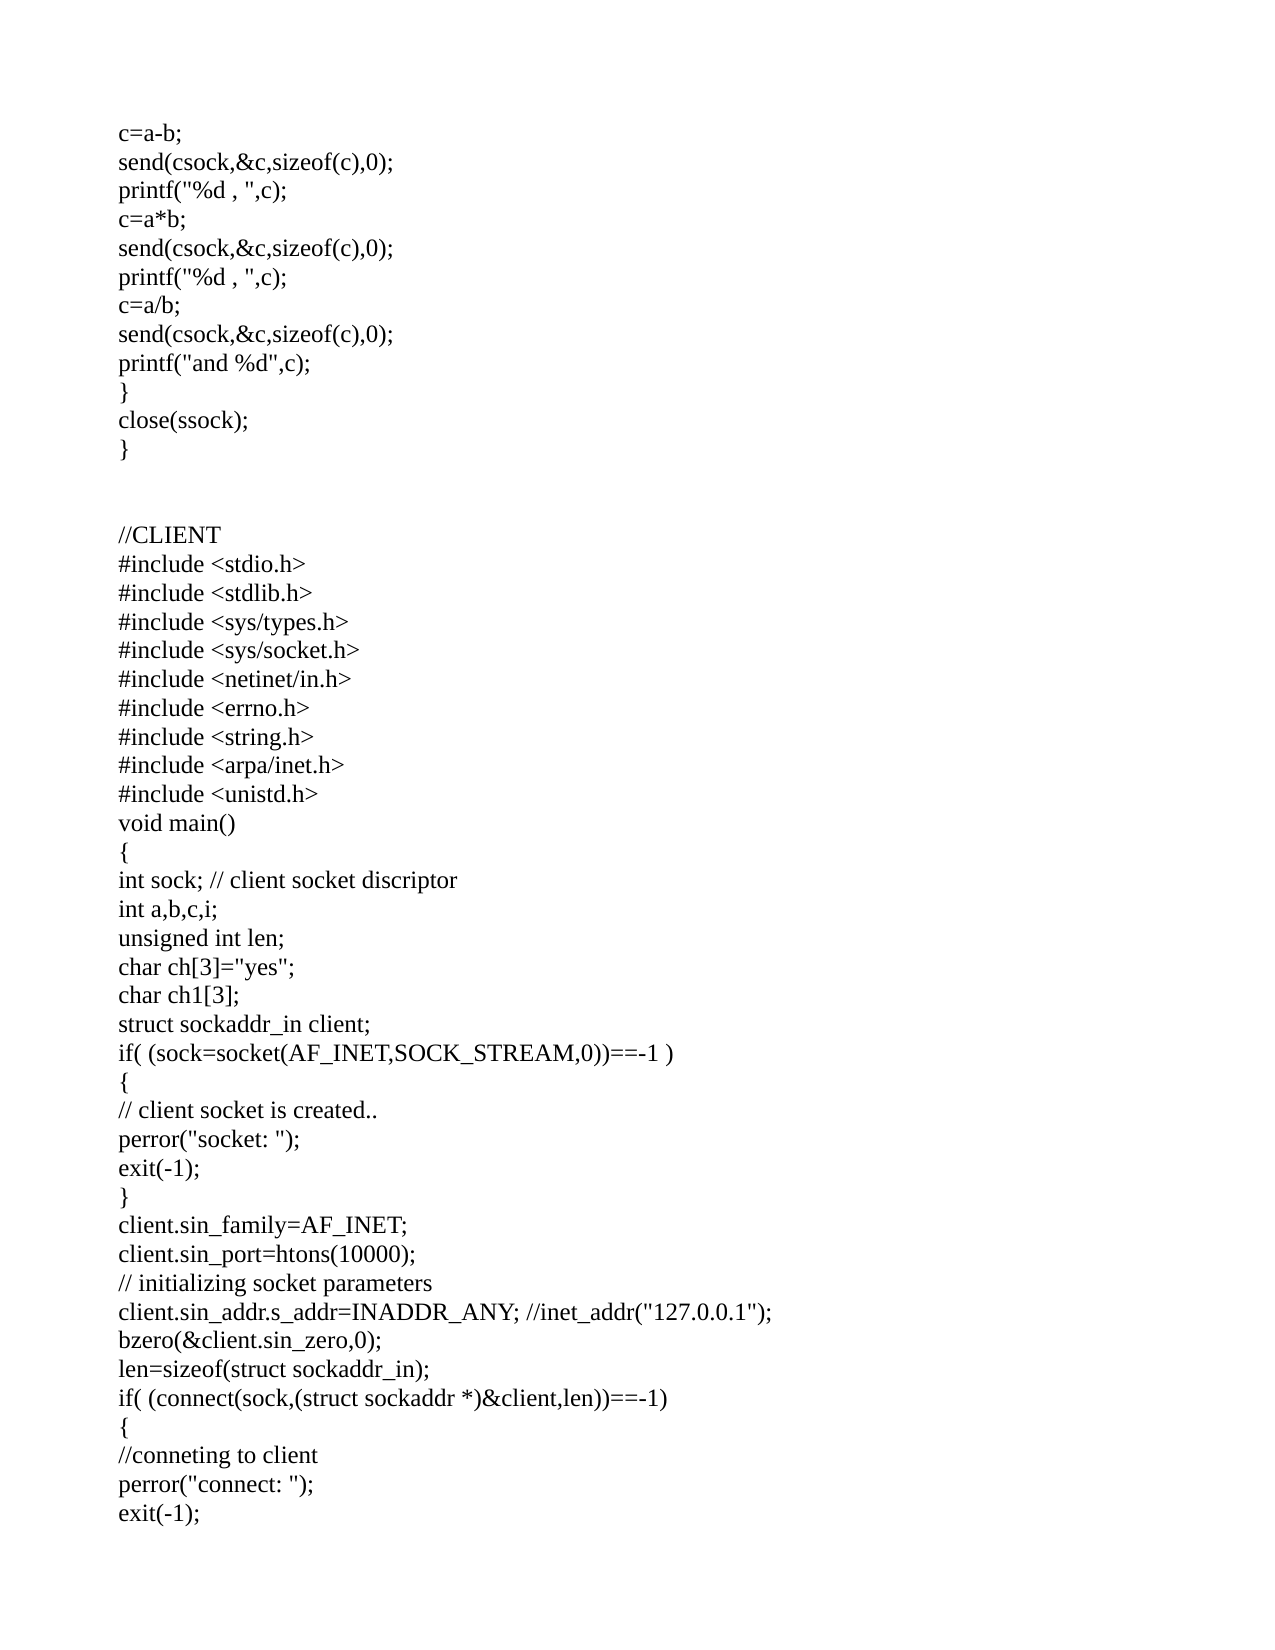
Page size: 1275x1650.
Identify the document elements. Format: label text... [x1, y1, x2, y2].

text #include <sys/socket.h> [118, 636, 1157, 664]
text c=a/b; [118, 291, 1157, 319]
text #include <string.h> [118, 722, 1157, 751]
text if( (connect(sock,(struct sockaddr *)&client,len))==-1) [118, 1383, 1157, 1412]
text exit(-1); [118, 1153, 1157, 1182]
text // initializing socket parameters [118, 1268, 1157, 1297]
text perror("connect: "); [118, 1469, 1157, 1498]
text c=a*b; [118, 204, 1157, 233]
text int a,b,c,i; [118, 894, 1157, 923]
text close(ssock); [118, 406, 1157, 434]
text c=a-b; [118, 118, 1157, 147]
text bzero(&client.sin_zero,0); [118, 1326, 1157, 1354]
text #include <errno.h> [118, 693, 1157, 722]
text } [118, 377, 1157, 406]
text printf("%d , ",c); [118, 176, 1157, 204]
text perror("socket: "); [118, 1124, 1157, 1153]
text send(csock,&c,sizeof(c),0); [118, 319, 1157, 348]
text #include <arpa/inet.h> [118, 751, 1157, 779]
text #include <unistd.h> [118, 779, 1157, 808]
text client.sin_port=htons(10000); [118, 1239, 1157, 1268]
text #include <sys/types.h> [118, 607, 1157, 636]
text // client socket is created.. [118, 1096, 1157, 1124]
text char ch1[3]; [118, 981, 1157, 1009]
text char ch[3]="yes"; [118, 952, 1157, 981]
text //conneting to client [118, 1441, 1157, 1469]
text len=sizeof(struct sockaddr_in); [118, 1354, 1157, 1383]
text send(csock,&c,sizeof(c),0); [118, 147, 1157, 176]
text //CLIENT [118, 521, 1157, 549]
text void main() [118, 808, 1157, 837]
text printf("%d , ",c); [118, 262, 1157, 291]
text { [118, 837, 1157, 866]
text } [118, 434, 1157, 463]
text if( (sock=socket(AF_INET,SOCK_STREAM,0))==-1 ) [118, 1038, 1157, 1067]
text } [118, 1182, 1157, 1211]
text #include <stdlib.h> [118, 578, 1157, 607]
text exit(-1); [118, 1498, 1157, 1527]
text { [118, 1067, 1157, 1096]
text #include <stdio.h> [118, 549, 1157, 578]
text unsigned int len; [118, 923, 1157, 952]
text { [118, 1412, 1157, 1441]
text struct sockaddr_in client; [118, 1009, 1157, 1038]
text send(csock,&c,sizeof(c),0); [118, 233, 1157, 262]
text printf("and %d",c); [118, 348, 1157, 377]
text client.sin_family=AF_INET; [118, 1211, 1157, 1239]
text client.sin_addr.s_addr=INADDR_ANY; //inet_addr("127.0.0.1"); [118, 1297, 1157, 1326]
text int sock; // client socket discriptor [118, 866, 1157, 894]
text #include <netinet/in.h> [118, 664, 1157, 693]
